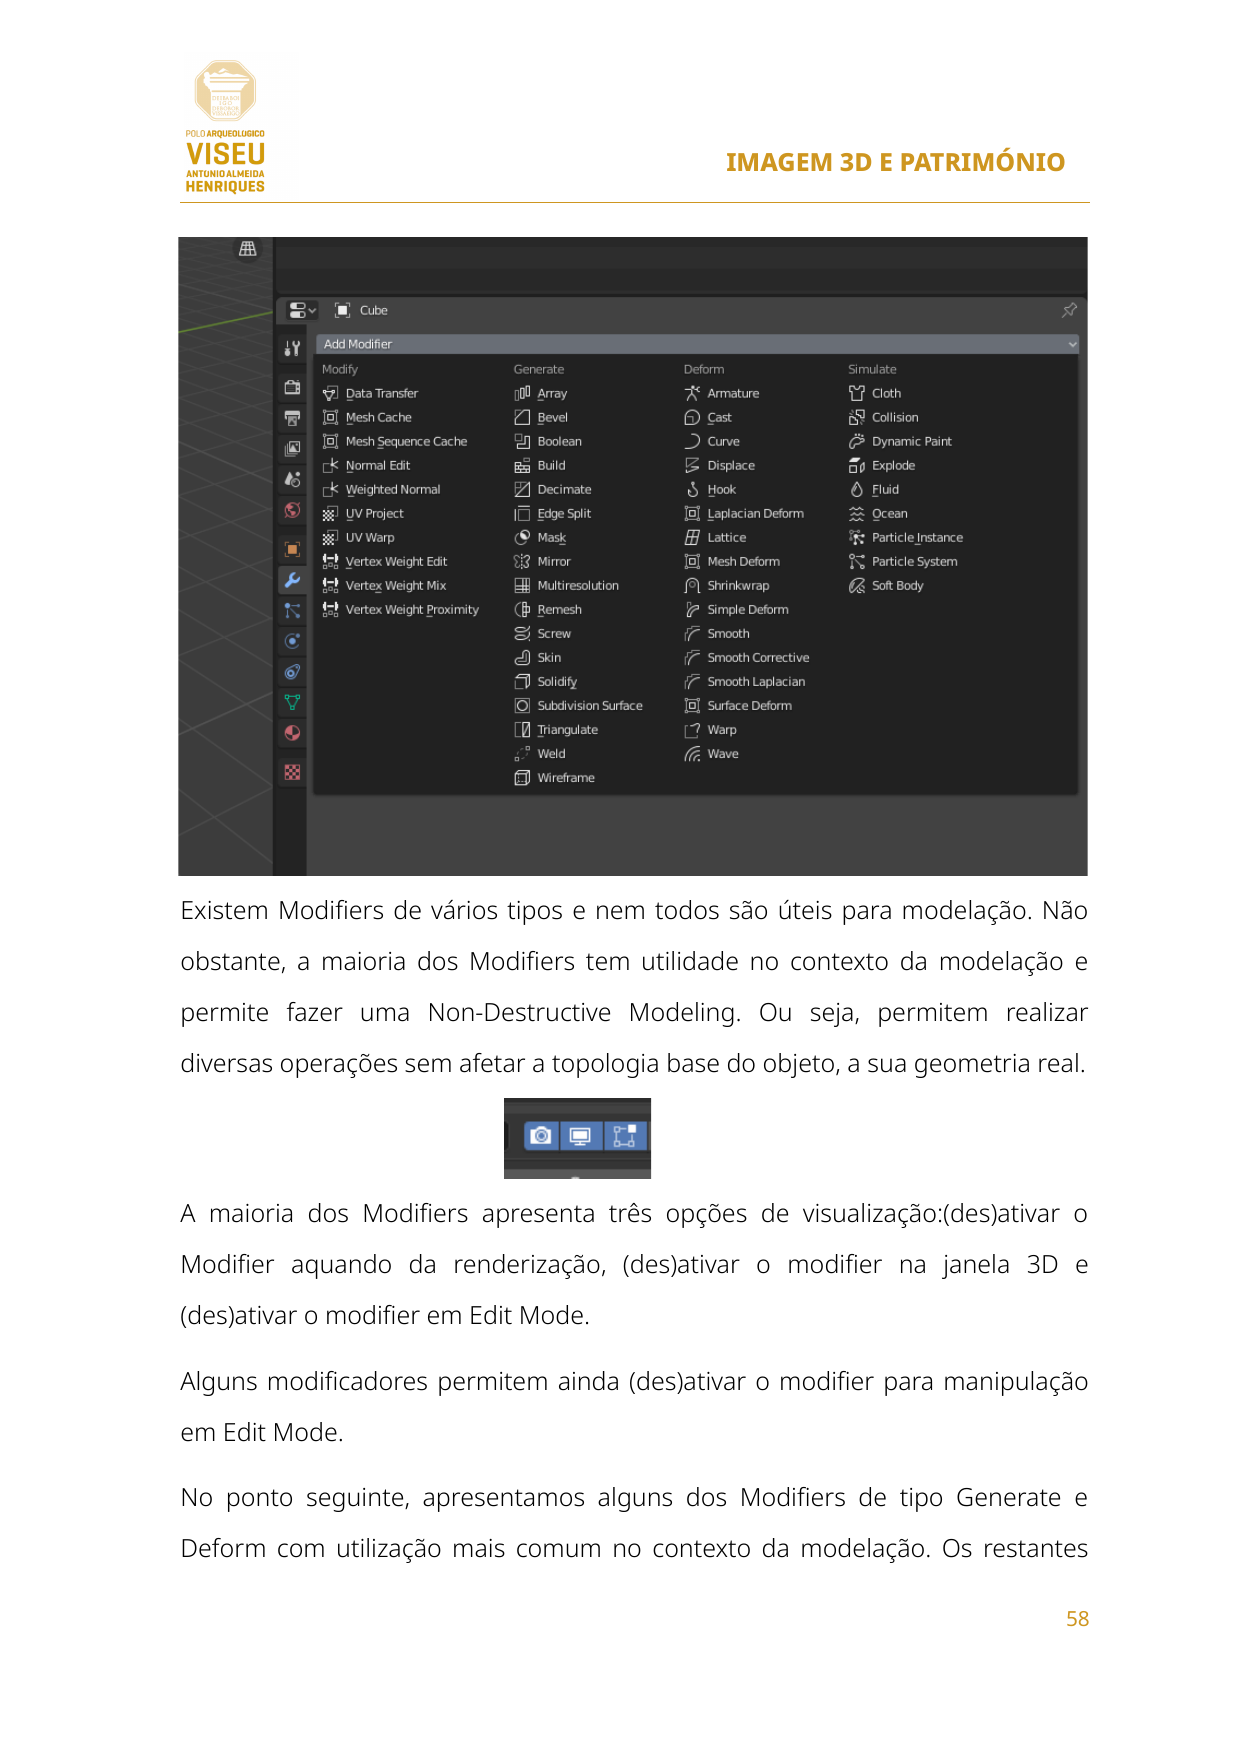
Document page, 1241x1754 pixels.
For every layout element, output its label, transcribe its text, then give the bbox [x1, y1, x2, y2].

text No ponto seguinte, apresentamos alguns dos Modifiers de tipo Generate e Deform com utilização mais comum no contexto da modelação. Os restantes [180, 1480, 1090, 1565]
text A maioria dos Modifiers apresenta três opções de visualização:(des)ativar o Modifier aquando da renderização, (des)ativar o modifier na janela 3D e (des)ativar o modifier em Edit Mode. [180, 1111, 1090, 1332]
text Alguns modificadores permitem ainda (des)ativar o modifier para manipulação em Edit Mode. [180, 1363, 1090, 1448]
picture [183, 52, 299, 201]
picture [504, 1098, 652, 1179]
text Existem Modifiers de vários tipos e nem todos são úteis para modelação. Não obstante, a maioria dos Modifiers tem utilidade no contexto da modelação e permite fazer uma Non-Destructive Modeling. Ou seja, permitem realizar diversas operações sem afetar a topologia base do objeto, a sua geometria real. [180, 232, 1090, 1079]
picture [178, 237, 1088, 876]
